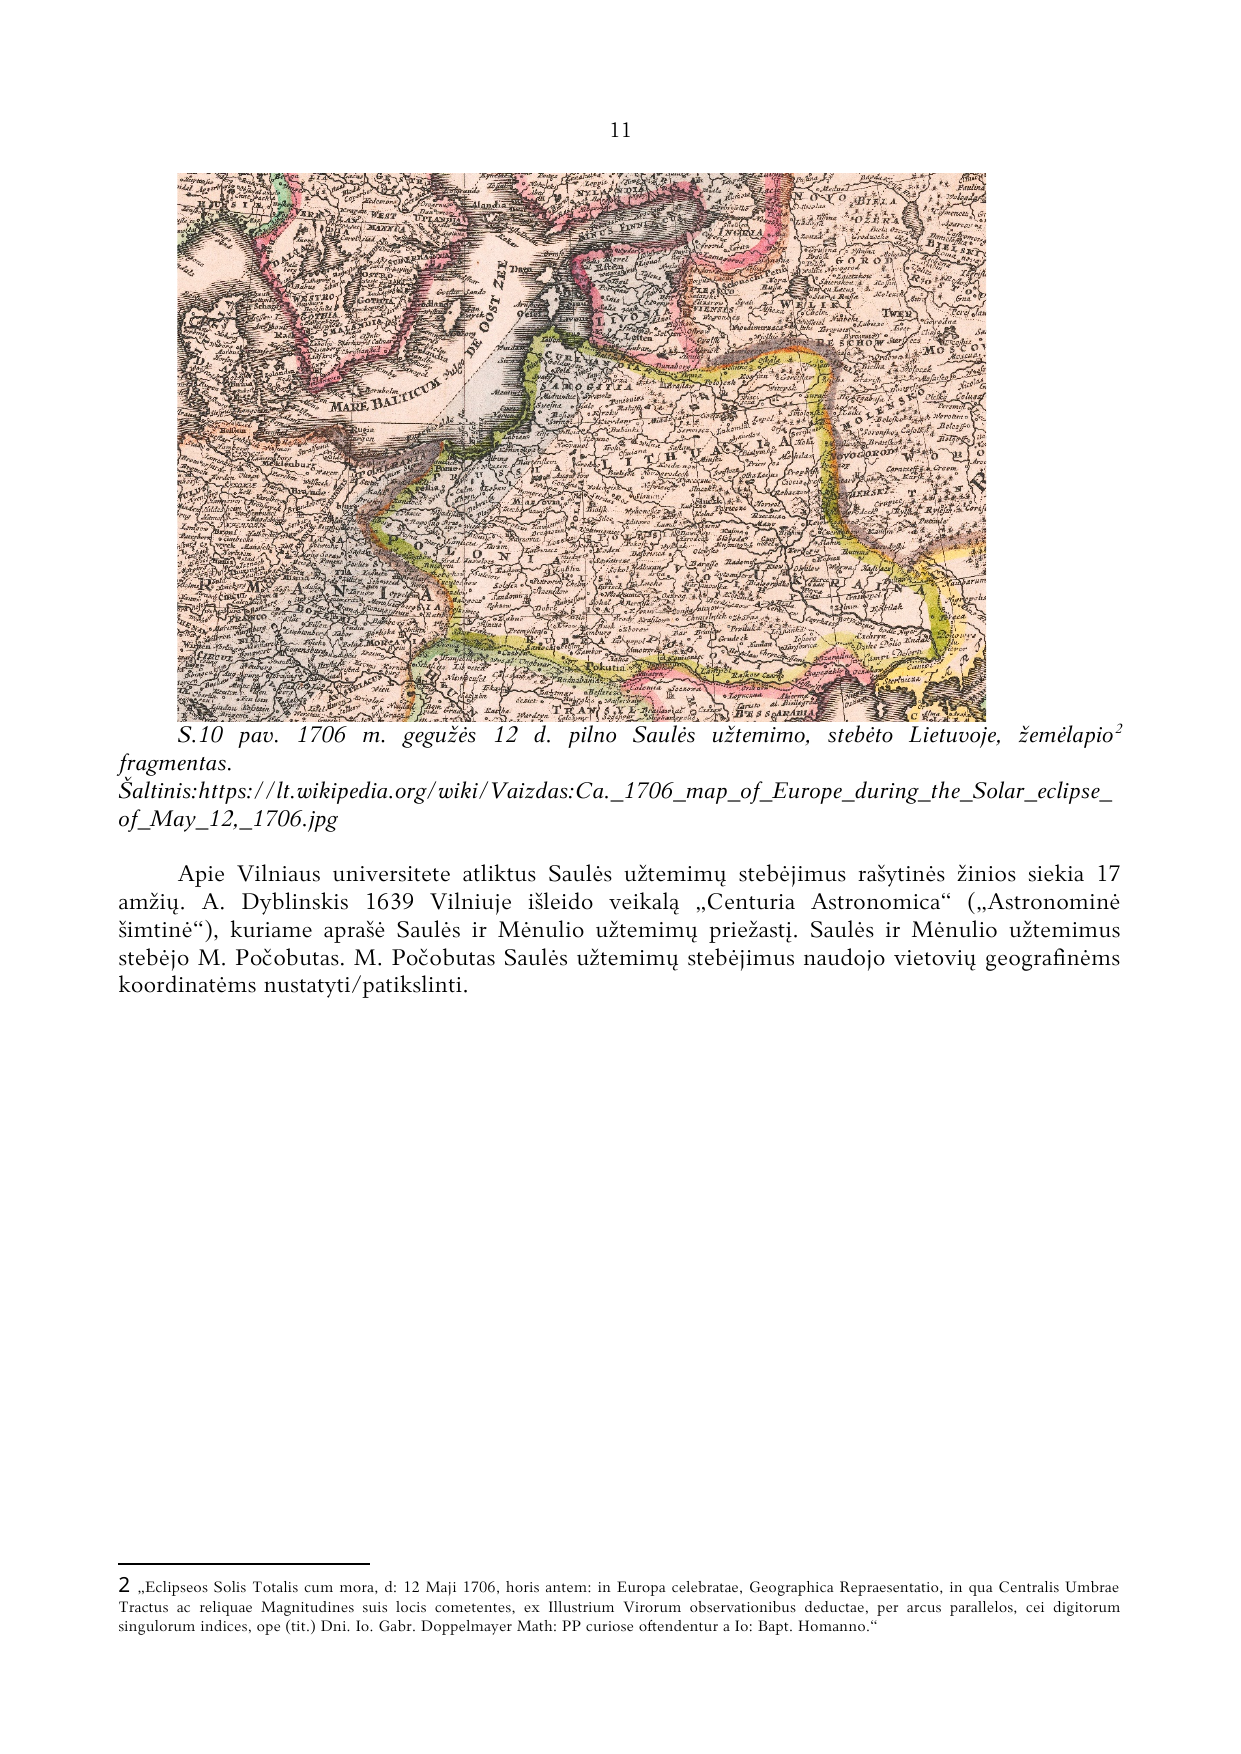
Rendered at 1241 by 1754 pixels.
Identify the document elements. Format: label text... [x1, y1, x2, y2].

picture [177, 173, 987, 722]
text S.10 pav. 1706 m. gegužės 12 d. pilno Saulės užtemimo, stebėto Lietuvoje, žemėlapio fragmentas. Šaltinis:https://lt.wikipedia.org/wiki/Vaizdas:Ca._1706_map_of_Europe_during_the_Solar_eclipse_of_May_12,_1706.jpg [118, 721, 1122, 832]
text „Eclipseos Solis Totalis cum mora, d: 12 Maji 1706, horis antem: in Europa celebratae, Geographica Repraesentatio, in qua Centralis Umbrae Tractus ac reliquae Magnitudines suis locis cometentes, ex Illustrium Virorum observationibus deductae, per arcus parallelos, cei digitorum singulorum indices, ope (tit.) Dni. Io. Gabr. Doppelmayer Math: PP curiose oftendentur a Io: Bapt. Homanno.“ [118, 1570, 1122, 1636]
text Apie Vilniaus universitete atliktus Saulės užtemimų stebėjimus rašytinės žinios siekia 17 amžių. A. Dyblinskis 1639 Vilniuje išleido veikalą „Centuria Astronomica“ („Astronominė šimtinė“), kuriame aprašė Saulės ir Mėnulio užtemimų priežastį. Saulės ir Mėnulio užtemimus stebėjo M. Počobutas. M. Počobutas Saulės užtemimų stebėjimus naudojo vietovių geografinėms koordinatėms nustatyti/patikslinti. [118, 860, 1122, 999]
